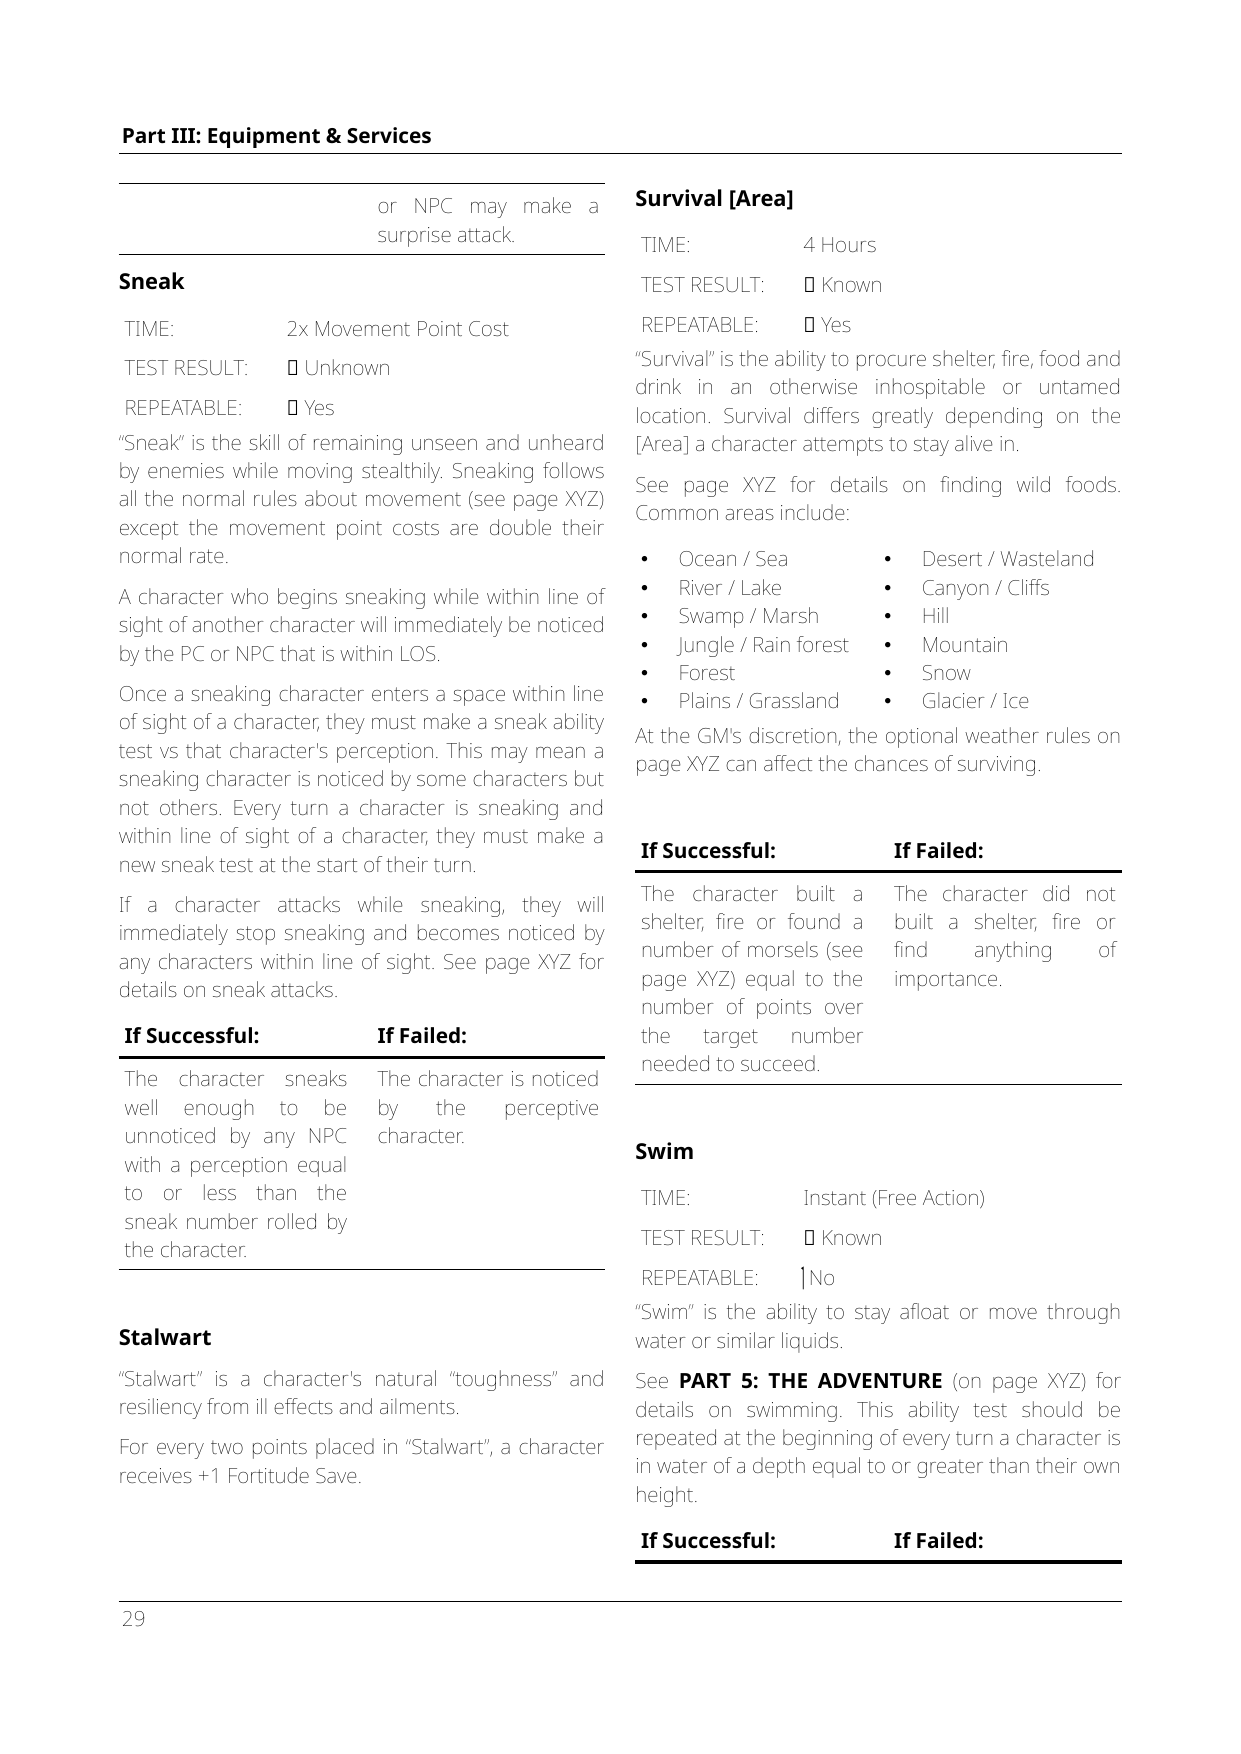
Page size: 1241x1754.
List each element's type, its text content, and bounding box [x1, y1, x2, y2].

table_cell [119, 184, 353, 254]
text “Stalwart” is a character's natural “toughness” and resiliency from ill effects and ailments. [118, 1364, 605, 1421]
table_cell  Yes [797, 304, 1122, 344]
table_cell REPEATABLE: [635, 1258, 797, 1297]
text Once a sneaking character enters a space within line of sight of a character, they must make a sneak ability test vs that character's perception. This may mean a sneaking character is noticed by some characters but not others. Every turn a character is sneaking and within line of sight of a character, they must make a new sneak test at the start of their turn. [118, 679, 605, 878]
table_header [869, 830, 888, 870]
table_header If Successful: [635, 1521, 869, 1560]
table_cell  Known [797, 1218, 1122, 1258]
table_header TIME: [119, 308, 281, 348]
table_header TIME: [635, 1178, 797, 1218]
table_header TIME: [635, 224, 797, 264]
table_header Ocean / Sea River / Lake Swamp / Marsh Jungle / Rain forest Forest Plains / Grassland [635, 539, 878, 721]
table_cell REPEATABLE: [635, 304, 797, 344]
table_header 4 Hours [797, 224, 1122, 264]
table_cell  Known [797, 264, 1122, 304]
text See PART 5: THE ADVENTURE (on page XYZ) for details on swimming. This ability test should be repeated at the beginning of every turn a character is in water of a depth equal to or greater than their own height. [635, 1366, 1122, 1508]
table_header [353, 1016, 372, 1056]
table_header [869, 1521, 888, 1560]
table_header If Failed: [888, 1521, 1122, 1560]
table_header 2x Movement Point Cost [281, 308, 605, 348]
table_cell TEST RESULT: [635, 264, 797, 304]
table_cell  Yes [281, 388, 605, 428]
table_header If Successful: [635, 830, 869, 870]
table_cell [353, 1059, 372, 1269]
table_cell [869, 873, 888, 1083]
table_cell REPEATABLE: [119, 388, 281, 428]
table_header If Successful: [119, 1016, 353, 1056]
text “Sneak” is the skill of remaining unseen and unheard by enemies while moving stealthily. Sneaking follows all the normal rules about movement (see page XYZ) except the movement point costs are double their normal rate. [118, 428, 605, 570]
text Swim [635, 1136, 1122, 1166]
table_cell The character built a shelter, fire or found a number of morsels (see page XYZ) equal to the number of points over the target number needed to succeed. [635, 873, 869, 1083]
text Stalwart [118, 1322, 605, 1352]
table_cell The character did not built a shelter, fire or find anything of importance. [888, 873, 1122, 1083]
text At the GM's discretion, the optional weather rules on page XYZ can affect the chances of surviving. [635, 721, 1122, 778]
table_cell [353, 184, 372, 254]
text A character who begins sneaking while within line of sight of another character will immediately be noticed by the PC or NPC that is within LOS. [118, 582, 605, 667]
text Survival [Area] [635, 183, 1122, 212]
text “Swim” is the ability to stay afloat or move through water or similar liquids. [635, 1297, 1122, 1354]
table_cell The character is noticed by the perceptive character. [372, 1059, 605, 1269]
text Sneak [118, 266, 605, 296]
text If a character attacks while sneaking, they will immediately stop sneaking and becomes noticed by any characters within line of sight. See page XYZ for details on sneak attacks. [118, 890, 605, 1004]
text See page XYZ for details on finding wild foods. Common areas include: [635, 470, 1122, 527]
table_cell The character sneaks well enough to be unnoticed by any NPC with a perception equal to or less than the sneak number rolled by the character. [119, 1059, 353, 1269]
table_header Instant (Free Action) [797, 1178, 1122, 1218]
text For every two points placed in “Stalwart”, a character receives +1 Fortitude Save. [118, 1432, 605, 1489]
table_header If Failed: [888, 830, 1122, 870]
table_header If Failed: [372, 1016, 605, 1056]
table_cell TEST RESULT: [119, 348, 281, 388]
table_cell  No [797, 1258, 1122, 1297]
table_cell or NPC may make a surprise attack. [372, 184, 605, 254]
table_header Desert / Wasteland Canyon / Cliffs Hill Mountain Snow Glacier / Ice [878, 539, 1122, 721]
text “Survival” is the ability to procure shelter, fire, food and drink in an otherwise inhospitable or untamed location. Survival differs greatly depending on the [Area] a character attempts to stay alive in. [635, 344, 1122, 458]
table_cell TEST RESULT: [635, 1218, 797, 1258]
table_cell  Unknown [281, 348, 605, 388]
